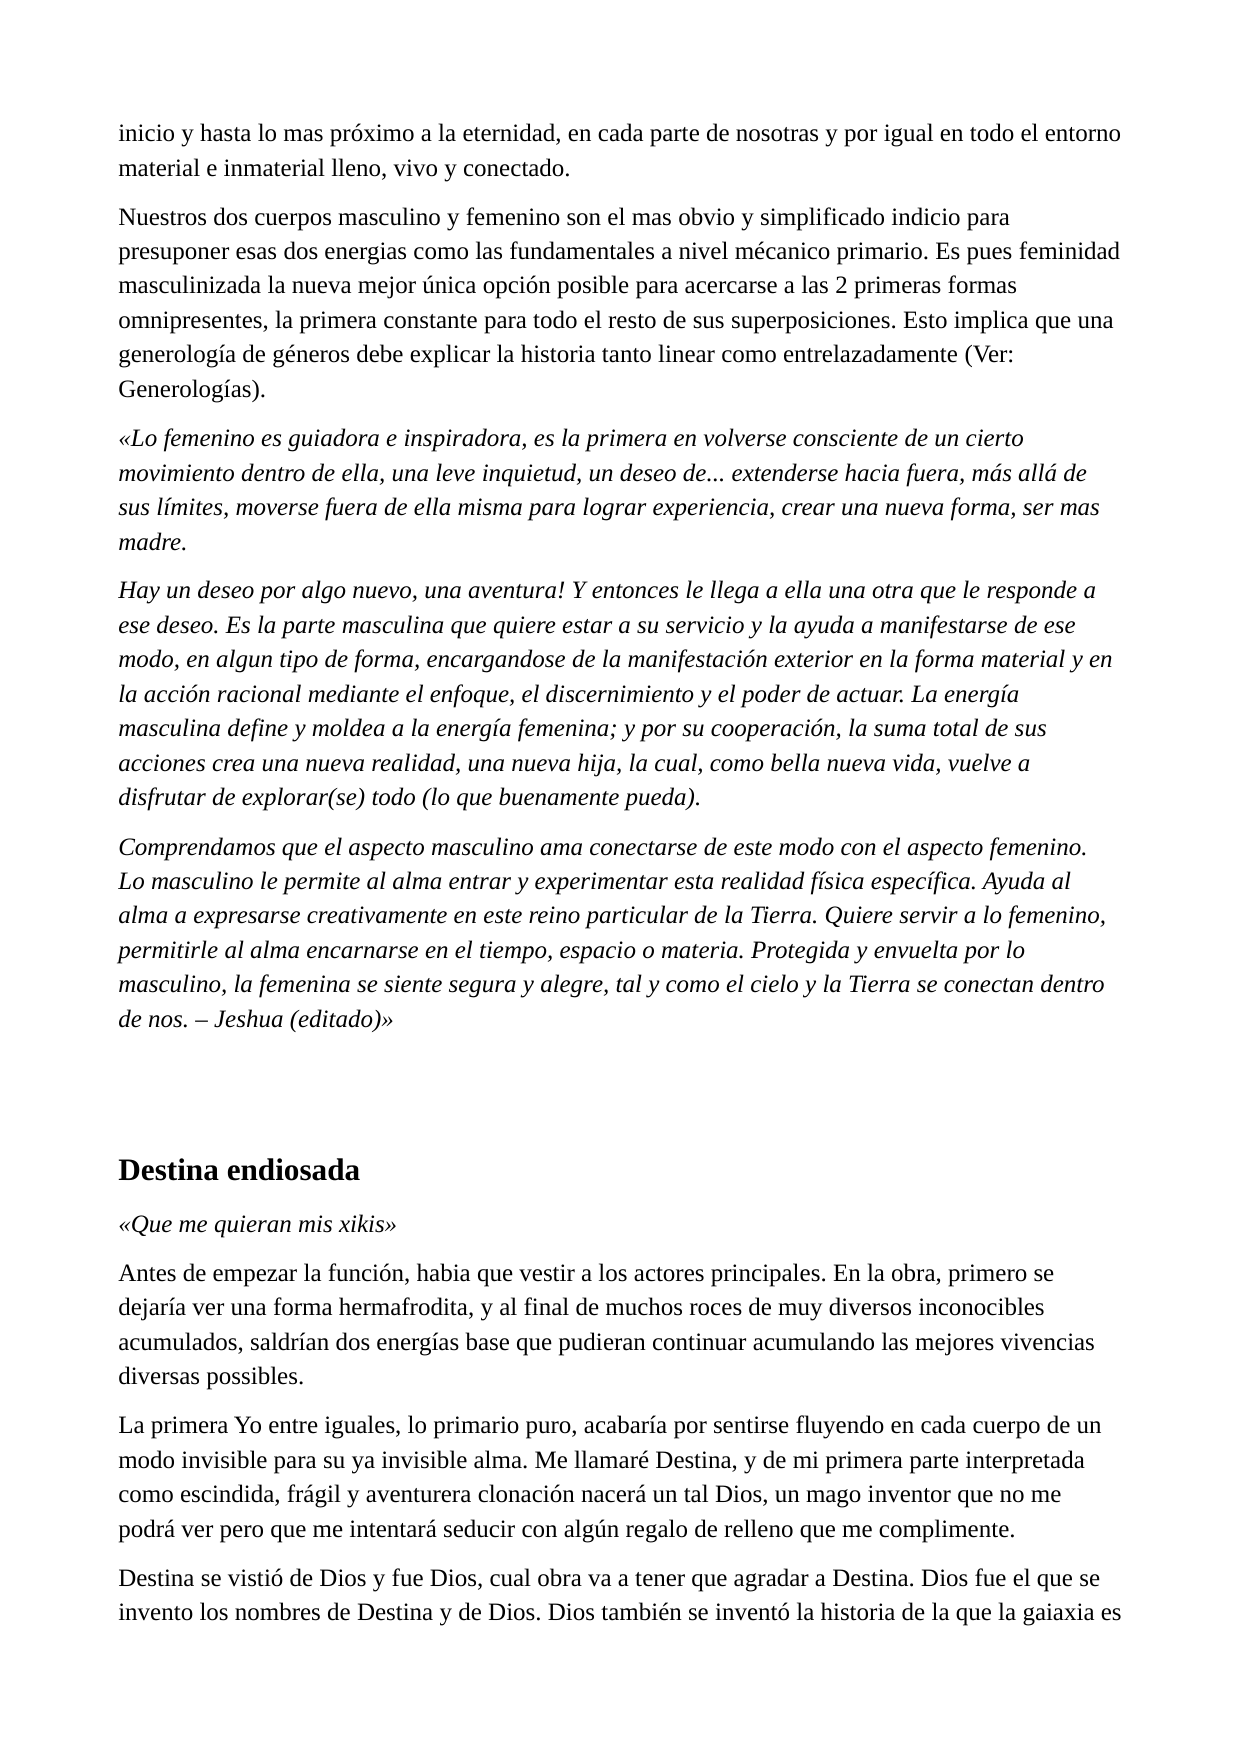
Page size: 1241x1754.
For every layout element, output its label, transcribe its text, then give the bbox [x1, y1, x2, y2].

text inicio y hasta lo mas próximo a la eternidad, en cada parte de nosotras y por igual en todo el entorno material e inmaterial lleno, vivo y conectado. [118, 118, 1122, 181]
text Antes de empezar la función, habia que vestir a los actores principales. En la obra, primero se dejaría ver una forma hermafrodita, y al final de muchos roces de muy diversos inconocibles acumulados, saldrían dos energías base que pudieran continuar acumulando las mejores vivencias diversas possibles. [118, 1258, 1122, 1390]
text Nuestros dos cuerpos masculino y femenino son el mas obvio y simplificado indicio para presuponer esas dos energias como las fundamentales a nivel mécanico primario. Es pues feminidad masculinizada la nueva mejor única opción posible para acercarse a las 2 primeras formas omnipresentes, la primera constante para todo el resto de sus superposiciones. Esto implica que una generología de géneros debe explicar la historia tanto linear como entrelazadamente (Ver: Generologías). [118, 202, 1122, 403]
text Comprendamos que el aspecto masculino ama conectarse de este modo con el aspecto femenino. Lo masculino le permite al alma entrar y experimentar esta realidad física específica. Ayuda al alma a expresarse creativamente en este reino particular de la Tierra. Quiere servir a lo femenino, permitirle al alma encarnarse en el tiempo, espacio o materia. Protegida y envuelta por lo masculino, la femenina se siente segura y alegre, tal y como el cielo y la Tierra se conectan dentro de nos. – Jeshua (editado)» [118, 832, 1122, 1033]
text Hay un deseo por algo nuevo, una aventura! Y entonces le llega a ella una otra que le responde a ese deseo. Es la parte masculina que quiere estar a su servicio y la ayuda a manifestarse de ese modo, en algun tipo de forma, encargandose de la manifestación exterior en la forma material y en la acción racional mediante el enfoque, el discernimiento y el poder de actuar. La energía masculina define y moldea a la energía femenina; y por su cooperación, la suma total de sus acciones crea una nueva realidad, una nueva hija, la cual, como bella nueva vida, vuelve a disfrutar de explorar(se) todo (lo que buenamente pueda). [118, 576, 1122, 811]
text Destina endiosada [118, 1151, 1122, 1187]
text Destina se vistió de Dios y fue Dios, cual obra va a tener que agradar a Destina. Dios fue el que se invento los nombres de Destina y de Dios. Dios también se inventó la historia de la que la gaiaxia es [118, 1563, 1122, 1626]
text «Lo femenino es guiadora e inspiradora, es la primera en volverse consciente de un cierto movimiento dentro de ella, una leve inquietud, un deseo de... extenderse hacia fuera, más allá de sus límites, moverse fuera de ella misma para lograr experiencia, crear una nueva forma, ser mas madre. [118, 423, 1122, 555]
text «Que me quieran mis xikis» [118, 1209, 1122, 1238]
text La primera Yo entre iguales, lo primario puro, acabaría por sentirse fluyendo en cada cuerpo de un modo invisible para su ya invisible alma. Me llamaré Destina, y de mi primera parte interpretada como escindida, frágil y aventurera clonación nacerá un tal Dios, un mago inventor que no me podrá ver pero que me intentará seducir con algún regalo de relleno que me complimente. [118, 1410, 1122, 1543]
